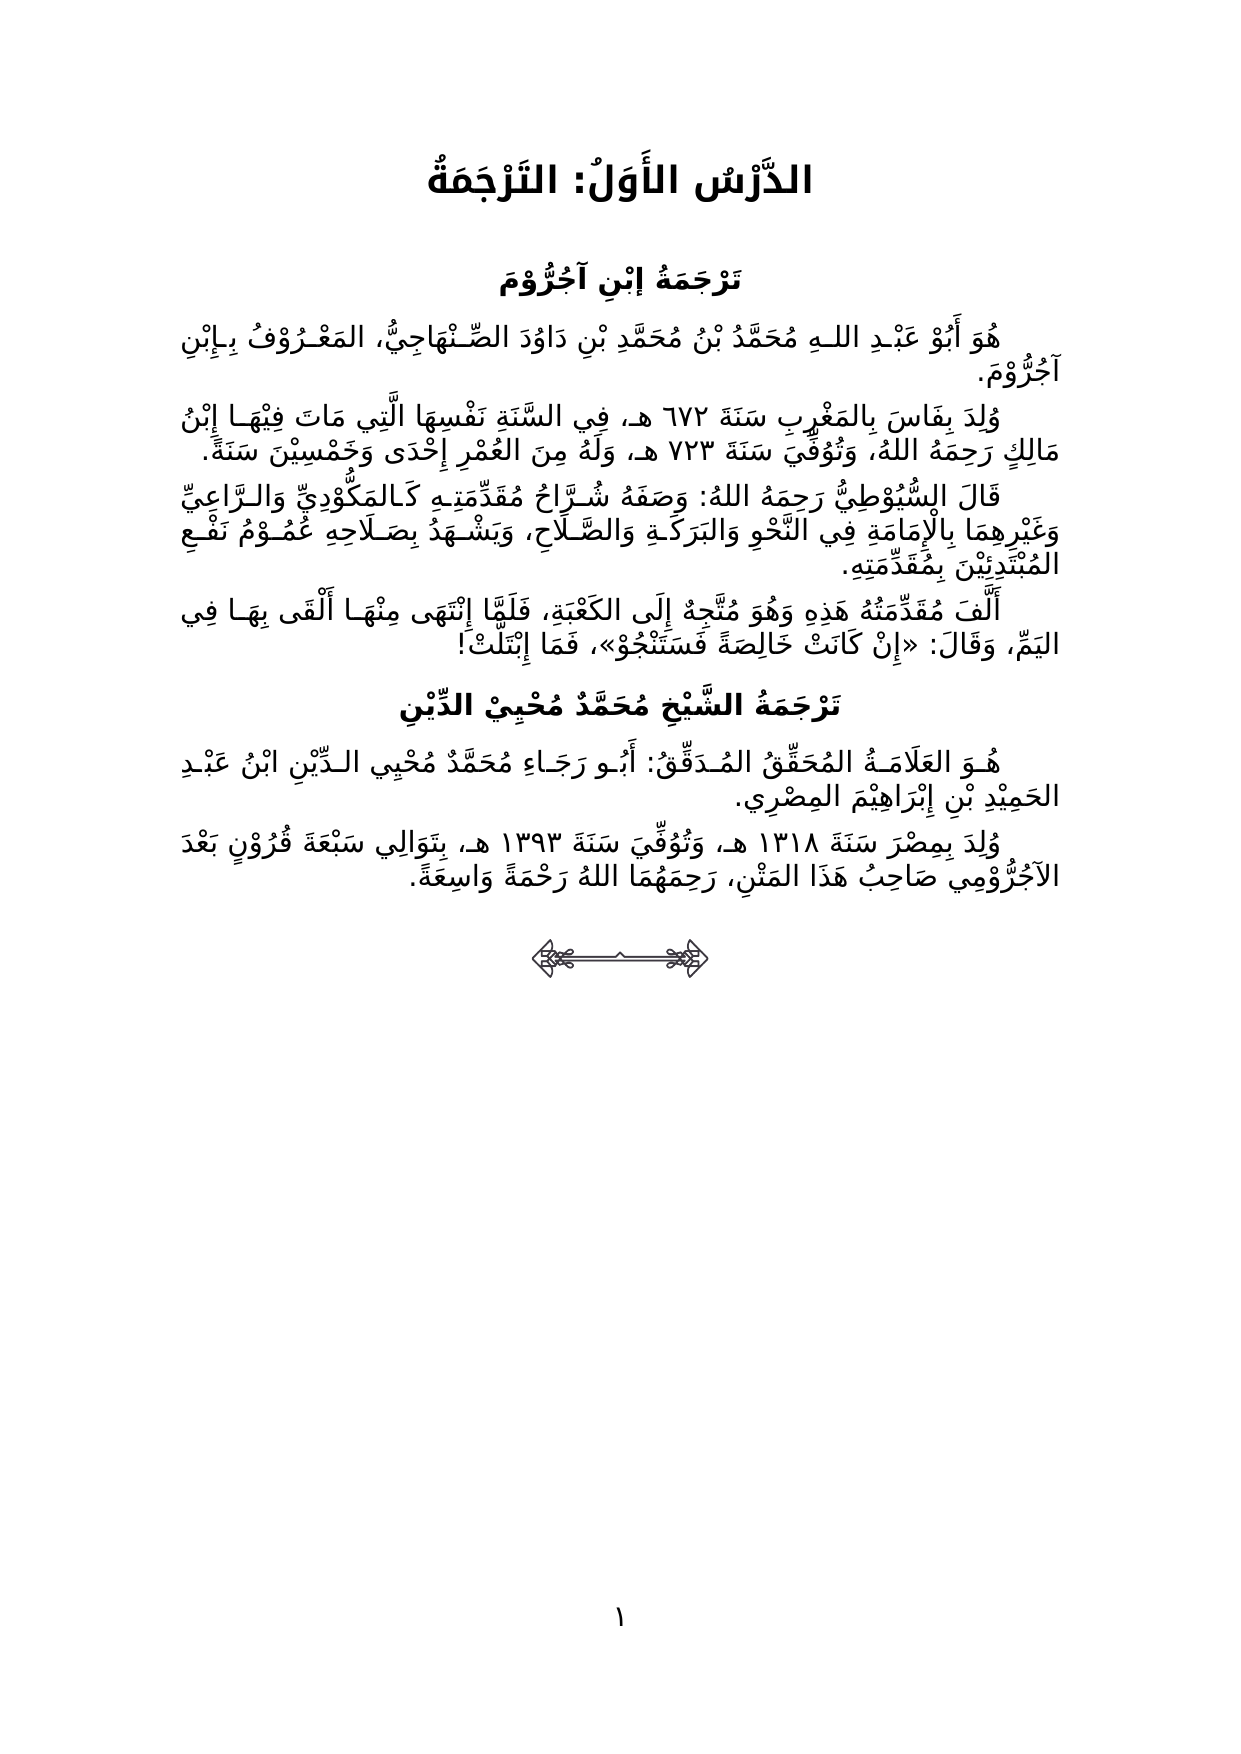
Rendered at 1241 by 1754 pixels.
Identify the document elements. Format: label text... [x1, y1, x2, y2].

picture [531, 939, 709, 978]
text أَلَّفَ مُقَدِّمَتُهُ هَذِهِ وَهُوَ مُتَّجِهٌ إِلَى الكَعْبَةِ، فَلَمَّا إِنْتَهَى مِنْهَا أَلْقَى بِهَا فِي اليَمِّ، وَقَالَ: «إِنْ كَانَتْ خَالِصَةً فَسَتَنْجُوْ»، فَمَا إِبْتَلَّتْ! [180, 593, 1060, 661]
text هُوَ أَبُوْ عَبْدِ اللهِ مُحَمَّدُ بْنُ مُحَمَّدِ بْنِ دَاوُدَ الصِّنْهَاجِيُّ، المَعْرُوْفُ بِإِبْنِ آجُرُّوْمَ. [180, 320, 1060, 388]
text وُلِدَ بِمِصْرَ سَنَةَ ١٣١٨ هـ، وَتُوُفِّيَ سَنَةَ ١٣٩٣ هـ، بِتَوَالِي سَبْعَةَ قُرُوْنٍ بَعْدَ الآجُرُّوْمِي صَاحِبُ هَذَا المَتْنِ، رَحِمَهُمَا اللهُ رَحْمَةً وَاسِعَةً. [180, 825, 1060, 893]
subtitle تَرْجَمَةُ إبْنِ آجُرُّوْمَ [180, 262, 1060, 296]
text قَالَ السُّيُوْطِيُّ رَحِمَهُ اللهُ: وَصَفَهُ شُرَّاحُ مُقَدِّمَتِهِ كَالمَكُّوْدِيِّ وَالرَّاعِيِّ وَغَيْرِهِمَا بِالْإِمَامَةِ فِي النَّحْوِ وَالبَرَكَةِ وَالصَّلَاحِ، وَيَشْهَدُ بِصَلَاحِهِ عُمُوْمُ نَفْعِ المُبْتَدِئِيْنَ بِمُقَدِّمَتِهِ. [180, 479, 1060, 581]
subtitle تَرْجَمَةُ الشَّيْخِ مُحَمَّدٌ مُحْيِيْ الدِّيْنِ [180, 688, 1060, 722]
subtitle الدَّرْسُ الأَوَلُ: التَرْجَمَةُ [180, 146, 1060, 217]
text هُوَ العَلَامَةُ المُحَقِّقُ المُدَقِّقُ: أَبُو رَجَاءِ مُحَمَّدٌ مُحْيِي الدِّيْنِ ابْنُ عَبْدِ الحَمِيْدِ بْنِ إِبْرَاهِيْمَ المِصْرِي. [180, 745, 1060, 813]
text وُلِدَ بِفَاسَ بِالمَغْرِبِ سَنَةَ ٦٧٢ هـ، فِي السَّنَةِ نَفْسِهَا الَّتِي مَاتَ فِيْهَا إِبْنُ مَالِكٍ رَحِمَهُ اللهُ، وَتُوُفِّيَ سَنَةَ ٧٢٣ هـ، وَلَهُ مِنَ العُمْرِ إِحْدَى وَخَمْسِيْنَ سَنَةً. [180, 400, 1060, 468]
